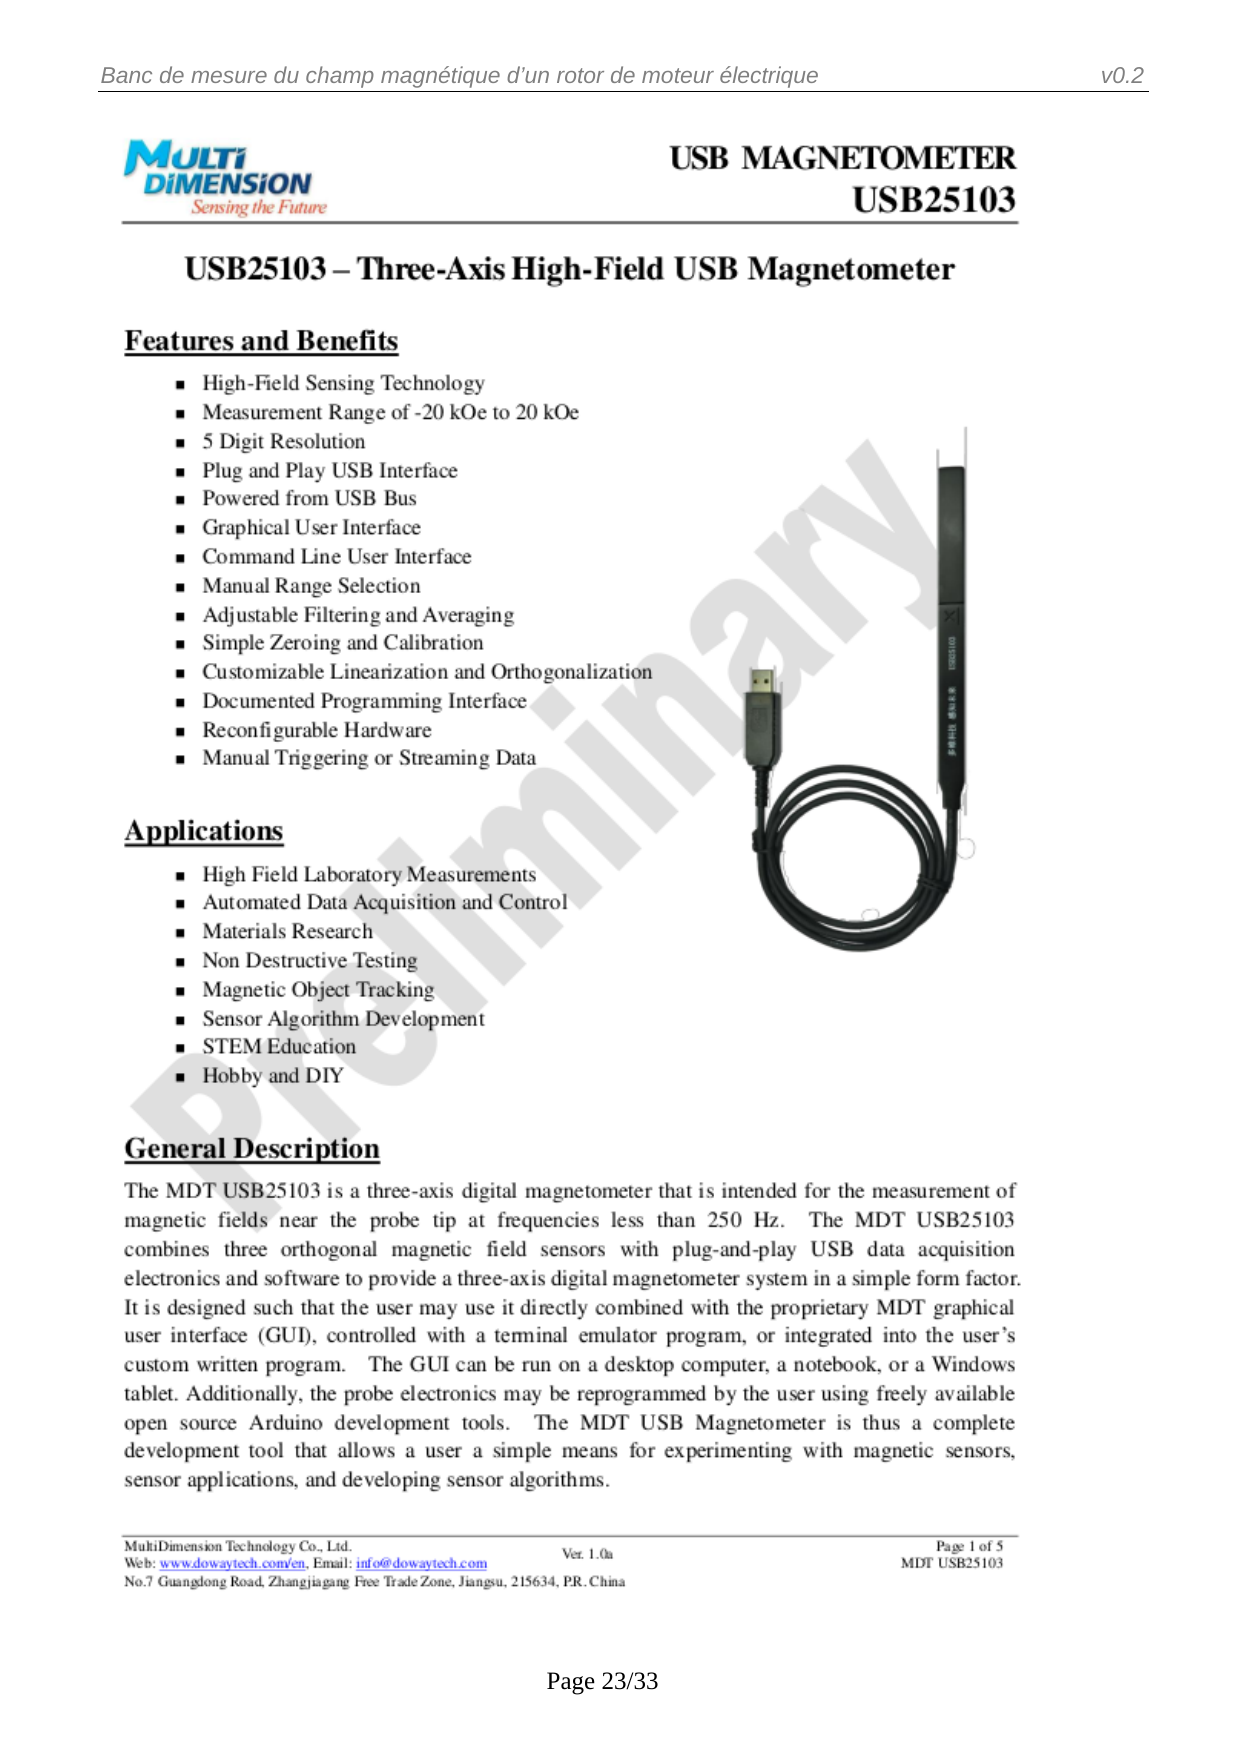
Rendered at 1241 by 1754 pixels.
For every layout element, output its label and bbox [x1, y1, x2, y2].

picture [100, 120, 1044, 1605]
